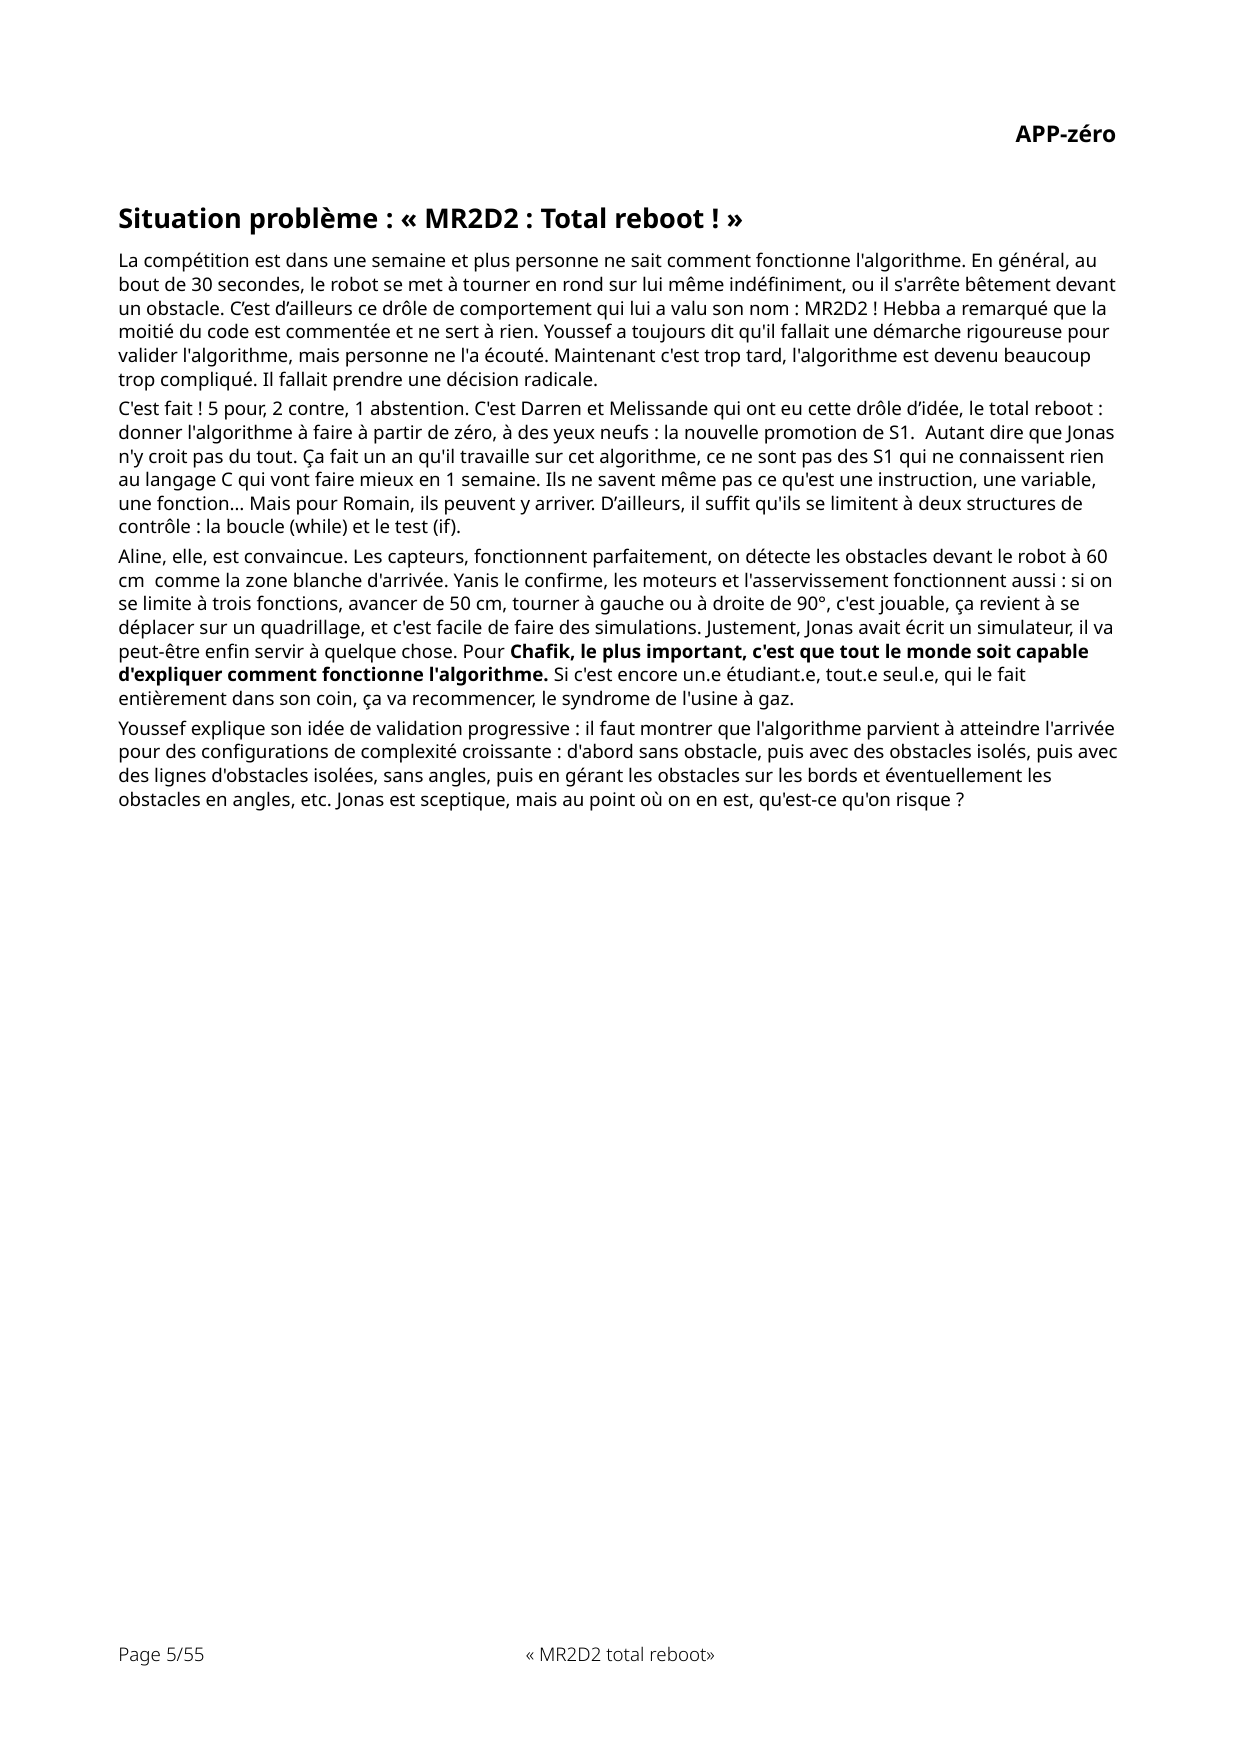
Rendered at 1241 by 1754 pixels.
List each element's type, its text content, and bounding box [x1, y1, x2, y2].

subtitle Situation problème : « MR2D2 : Total reboot ! » [118, 200, 1122, 237]
text Youssef explique son idée de validation progressive : il faut montrer que l'algorithme parvient à atteindre l'arrivée pour des configurations de complexité croissante : d'abord sans obstacle, puis avec des obstacles isolés, puis avec des lignes d'obstacles isolées, sans angles, puis en gérant les obstacles sur les bords et éventuellement les obstacles en angles, etc. Jonas est sceptique, mais au point où on en est, qu'est-ce qu'on risque ? [118, 716, 1122, 811]
text C'est fait ! 5 pour, 2 contre, 1 abstention. C'est Darren et Melissande qui ont eu cette drôle d’idée, le total reboot : donner l'algorithme à faire à partir de zéro, à des yeux neufs : la nouvelle promotion de S1. Autant dire que Jonas n'y croit pas du tout. Ça fait un an qu'il travaille sur cet algorithme, ce ne sont pas des S1 qui ne connaissent rien au langage C qui vont faire mieux en 1 semaine. Ils ne savent même pas ce qu'est une instruction, une variable, une fonction… Mais pour Romain, ils peuvent y arriver. D’ailleurs, il suffit qu'ils se limitent à deux structures de contrôle : la boucle (while) et le test (if). [118, 397, 1122, 539]
text La compétition est dans une semaine et plus personne ne sait comment fonctionne l'algorithme. En général, au bout de 30 secondes, le robot se met à tourner en rond sur lui même indéfiniment, ou il s'arrête bêtement devant un obstacle. C’est d’ailleurs ce drôle de comportement qui lui a valu son nom : MR2D2 ! Hebba a remarqué que la moitié du code est commentée et ne sert à rien. Youssef a toujours dit qu'il fallait une démarche rigoureuse pour valider l'algorithme, mais personne ne l'a écouté. Maintenant c'est trop tard, l'algorithme est devenu beaucoup trop compliqué. Il fallait prendre une décision radicale. [118, 249, 1122, 391]
text Aline, elle, est convaincue. Les capteurs, fonctionnent parfaitement, on détecte les obstacles devant le robot à 60 cm comme la zone blanche d'arrivée. Yanis le confirme, les moteurs et l'asservissement fonctionnent aussi : si on se limite à trois fonctions, avancer de 50 cm, tourner à gauche ou à droite de 90°, c'est jouable, ça revient à se déplacer sur un quadrillage, et c'est facile de faire des simulations. Justement, Jonas avait écrit un simulateur, il va peut-être enfin servir à quelque chose. Pour Chafik, le plus important, c'est que tout le monde soit capable d'expliquer comment fonctionne l'algorithme. Si c'est encore un.e étudiant.e, tout.e seul.e, qui le fait entièrement dans son coin, ça va recommencer, le syndrome de l'usine à gaz. [118, 545, 1122, 710]
